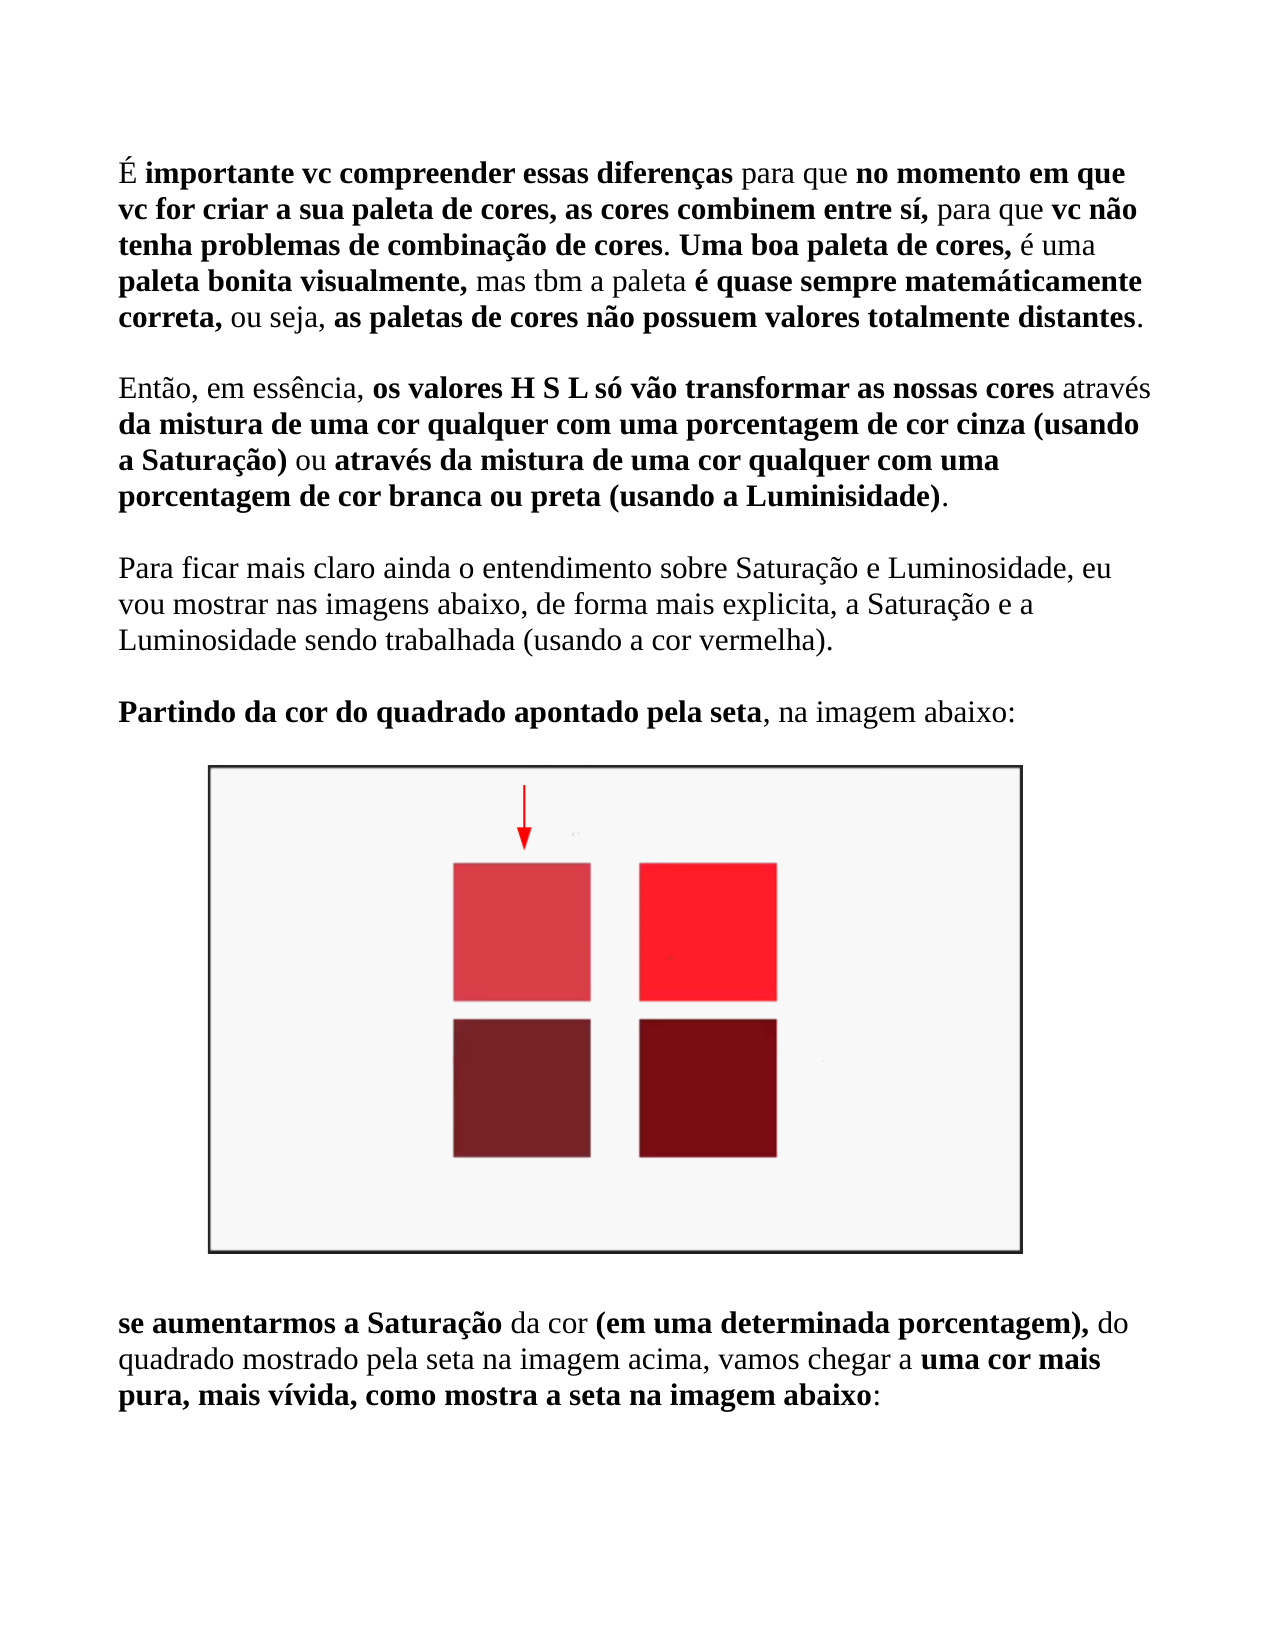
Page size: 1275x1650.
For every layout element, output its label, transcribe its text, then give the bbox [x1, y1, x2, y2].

text se aumentarmos a Saturação da cor (em uma determinada porcentagem), do quadrado mostrado pela seta na imagem acima, vamos chegar a uma cor mais pura, mais vívida, como mostra a seta na imagem abaixo: [118, 1304, 1157, 1412]
text Então, em essência, os valores H S L só vão transformar as nossas cores através da mistura de uma cor qualquer com uma porcentagem de cor cinza (usando a Saturação) ou através da mistura de uma cor qualquer com uma porcentagem de cor branca ou preta (usando a Luminisidade). [118, 370, 1157, 513]
picture [207, 765, 1023, 1254]
text Partindo da cor do quadrado apontado pela seta, na imagem abaixo: [118, 693, 1157, 729]
text É importante vc compreender essas diferenças para que no momento em que vc for criar a sua paleta de cores, as cores combinem entre sí, para que vc não tenha problemas de combinação de cores. Uma boa paleta de cores, é uma paleta bonita visualmente, mas tbm a paleta é quase sempre matemáticamente correta, ou seja, as paletas de cores não possuem valores totalmente distantes. [118, 154, 1157, 334]
text Para ficar mais claro ainda o entendimento sobre Saturação e Luminosidade, eu vou mostrar nas imagens abaixo, de forma mais explicita, a Saturação e a Luminosidade sendo trabalhada (usando a cor vermelha). [118, 549, 1157, 657]
